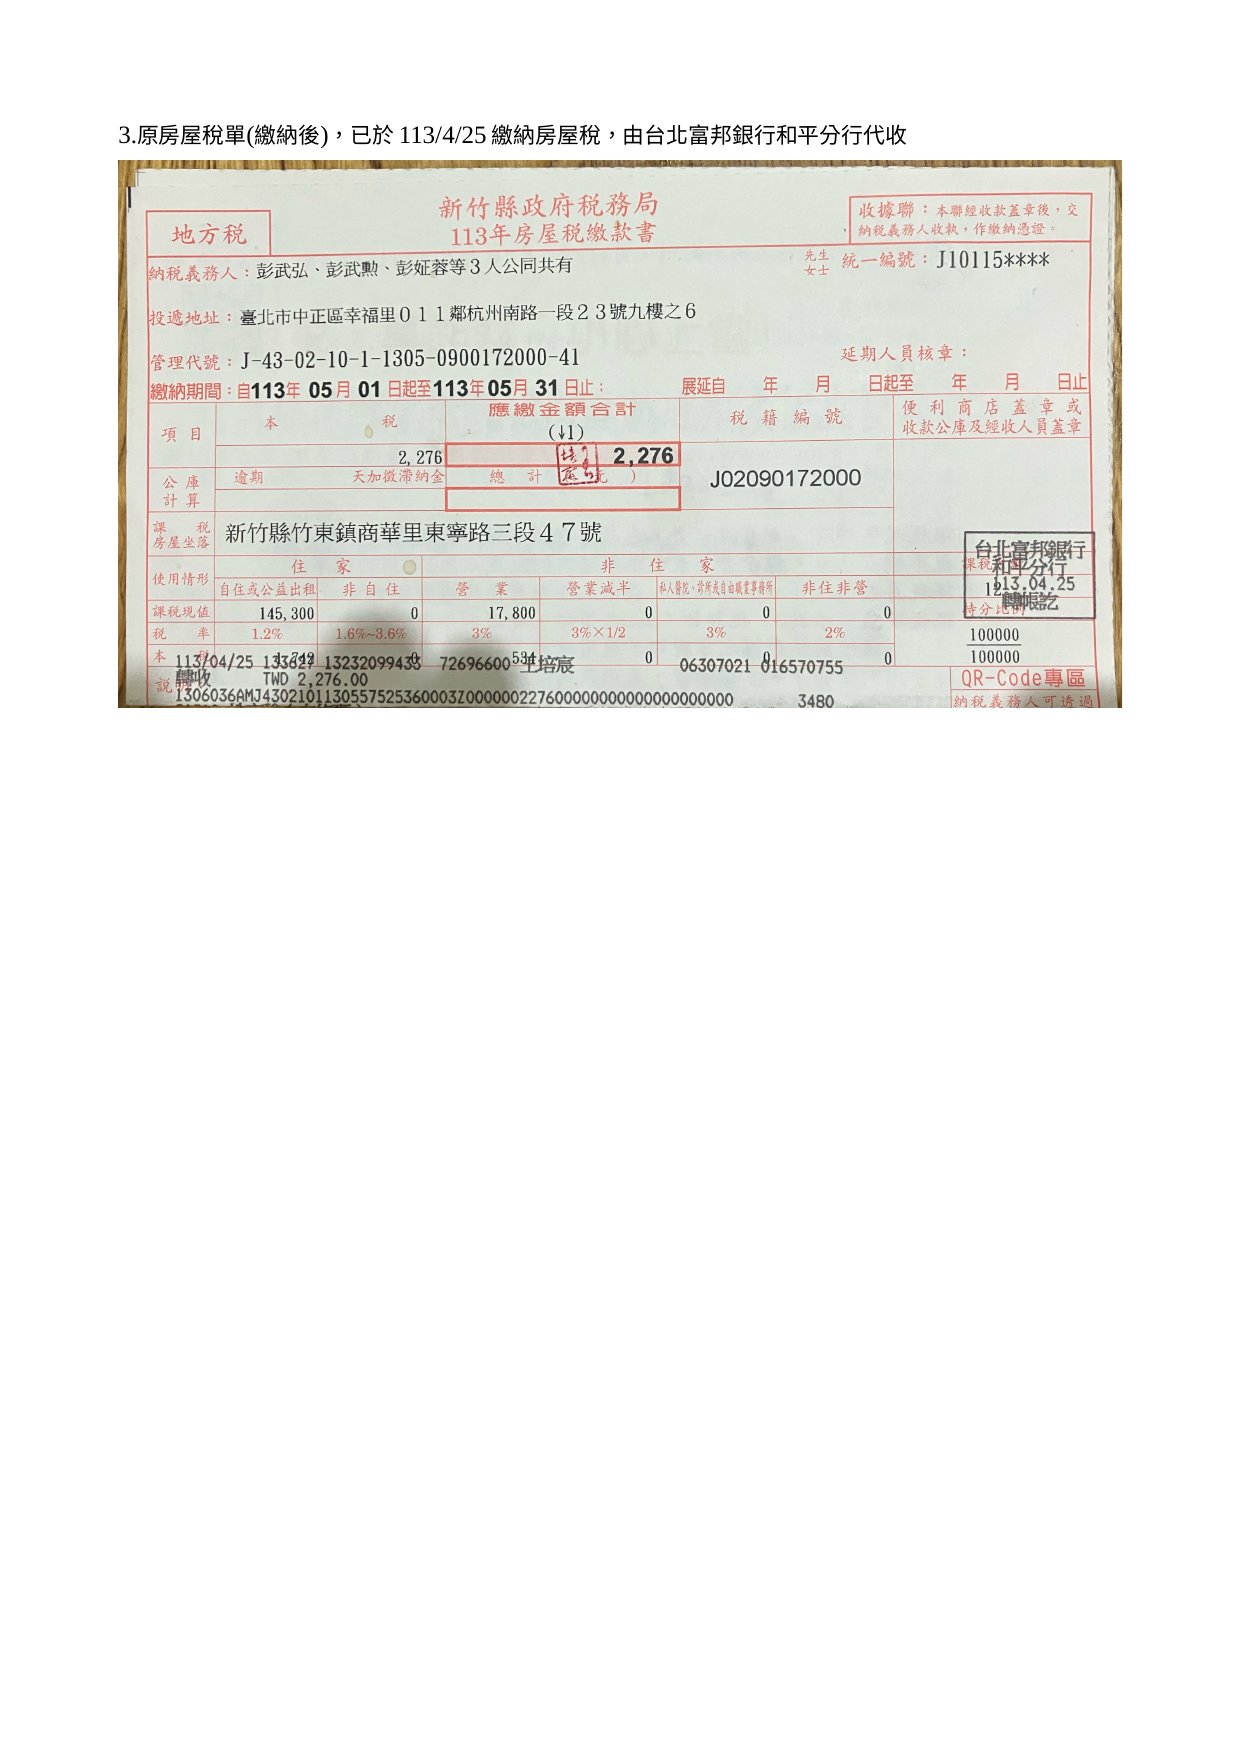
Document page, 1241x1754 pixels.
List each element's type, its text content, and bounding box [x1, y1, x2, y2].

text 3.原房屋稅單(繳納後)，已於113/4/25繳納房屋稅，由台北富邦銀行和平分行代收 [118, 118, 1122, 150]
picture [118, 160, 1123, 708]
